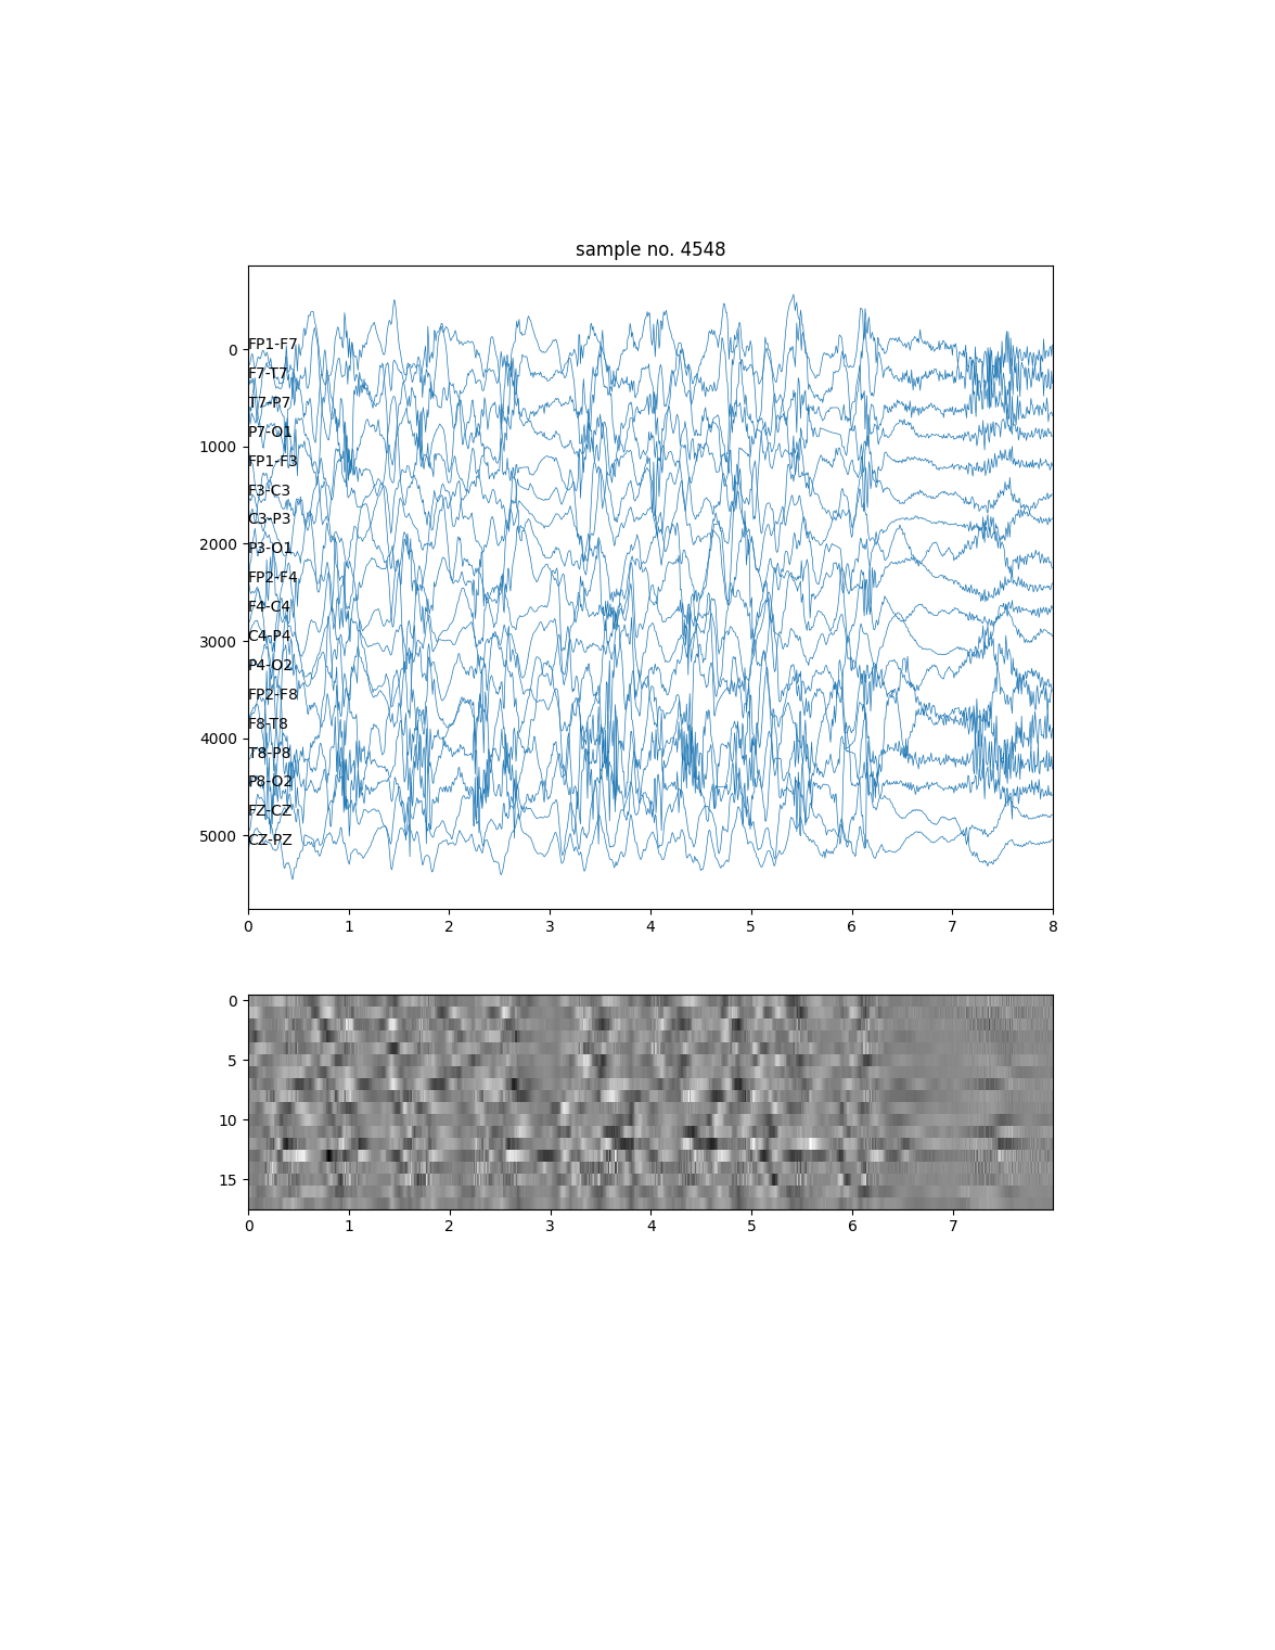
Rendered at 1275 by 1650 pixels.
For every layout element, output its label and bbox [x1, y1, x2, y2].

picture [118, 118, 1157, 1344]
